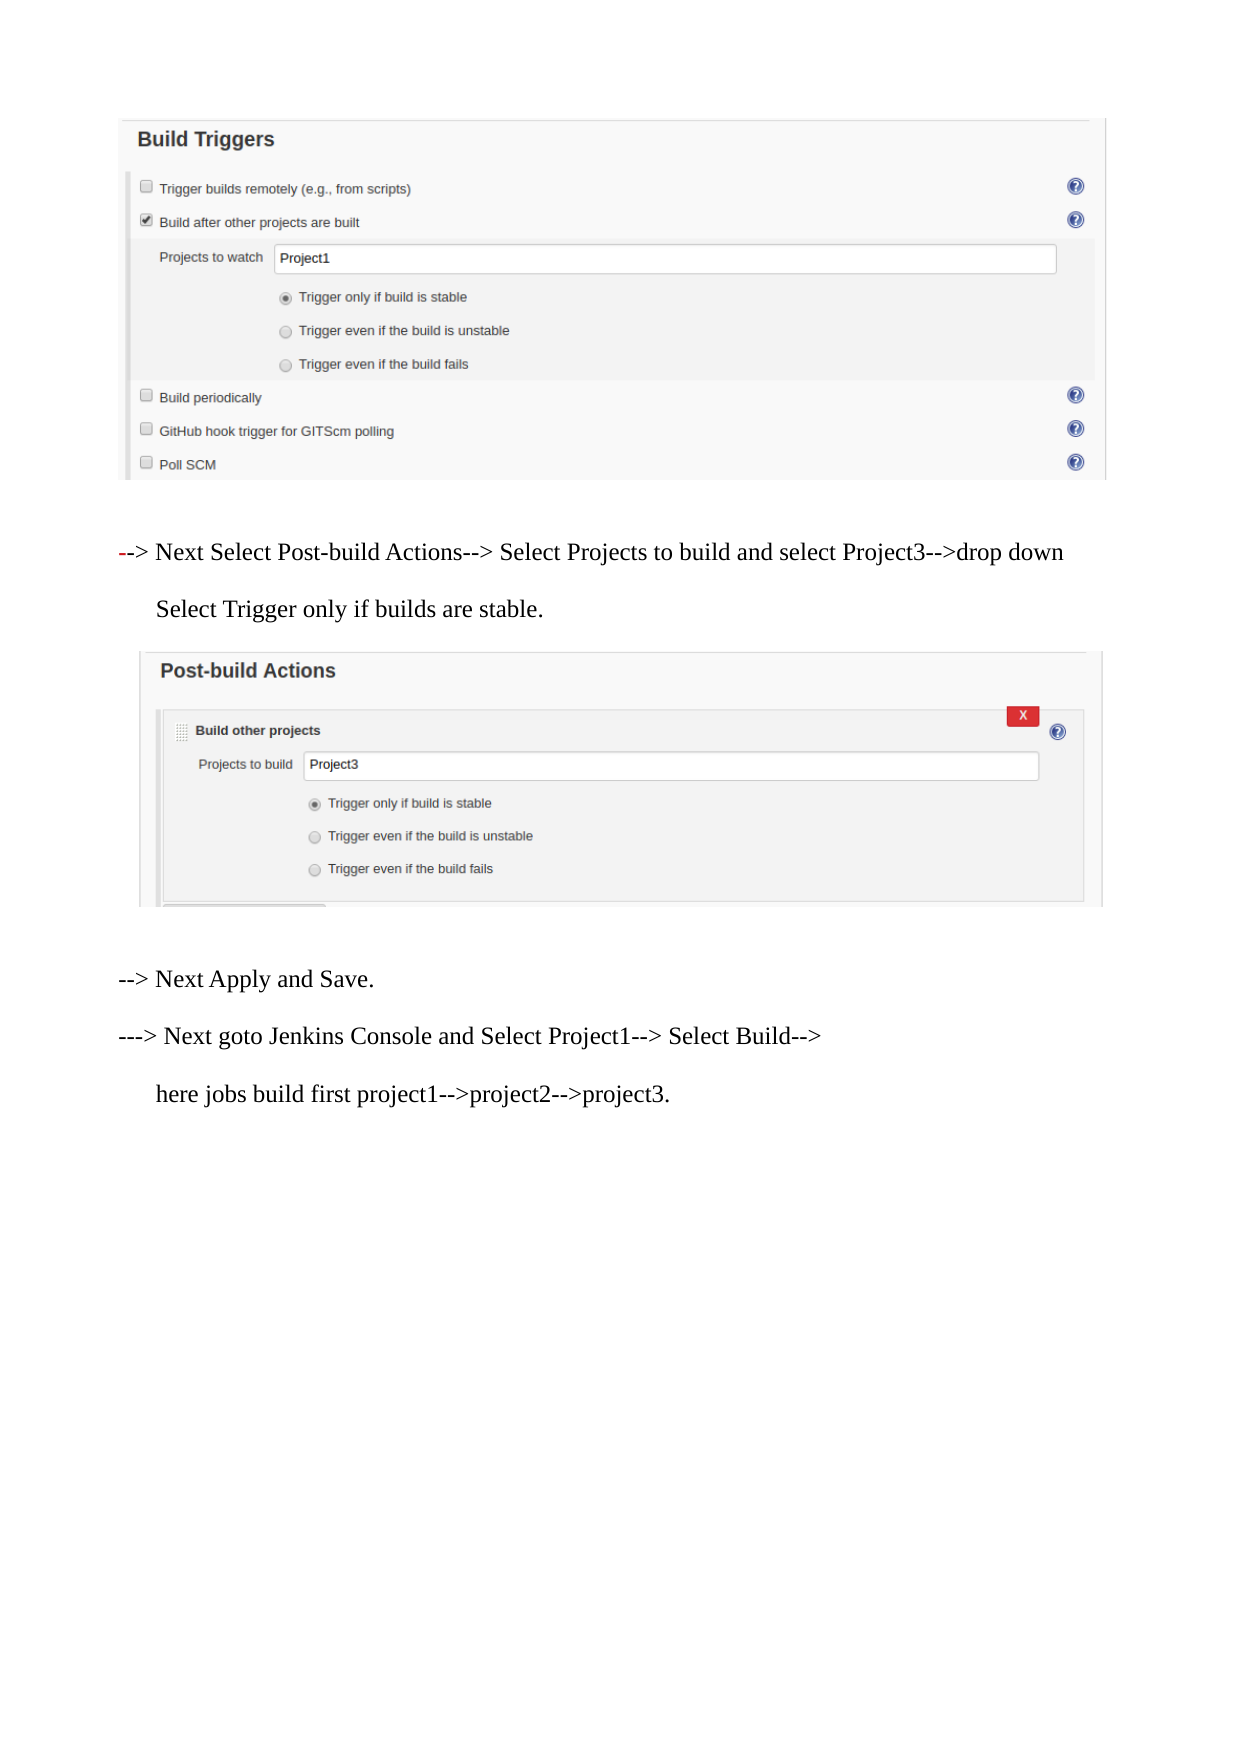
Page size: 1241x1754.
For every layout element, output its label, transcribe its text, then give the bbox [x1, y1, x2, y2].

text --> Next Apply and Save. [118, 964, 1122, 992]
text ---> Next goto Jenkins Console and Select Project1--> Select Build--> [118, 1021, 1122, 1050]
text Select Trigger only if builds are stable. [118, 594, 1122, 623]
text here jobs build first project1-->project2-->project3. [118, 1079, 1122, 1107]
picture [118, 118, 1123, 480]
text --> Next Select Post-build Actions--> Select Projects to build and select Project3-->drop down [118, 537, 1122, 566]
picture [118, 651, 1123, 907]
